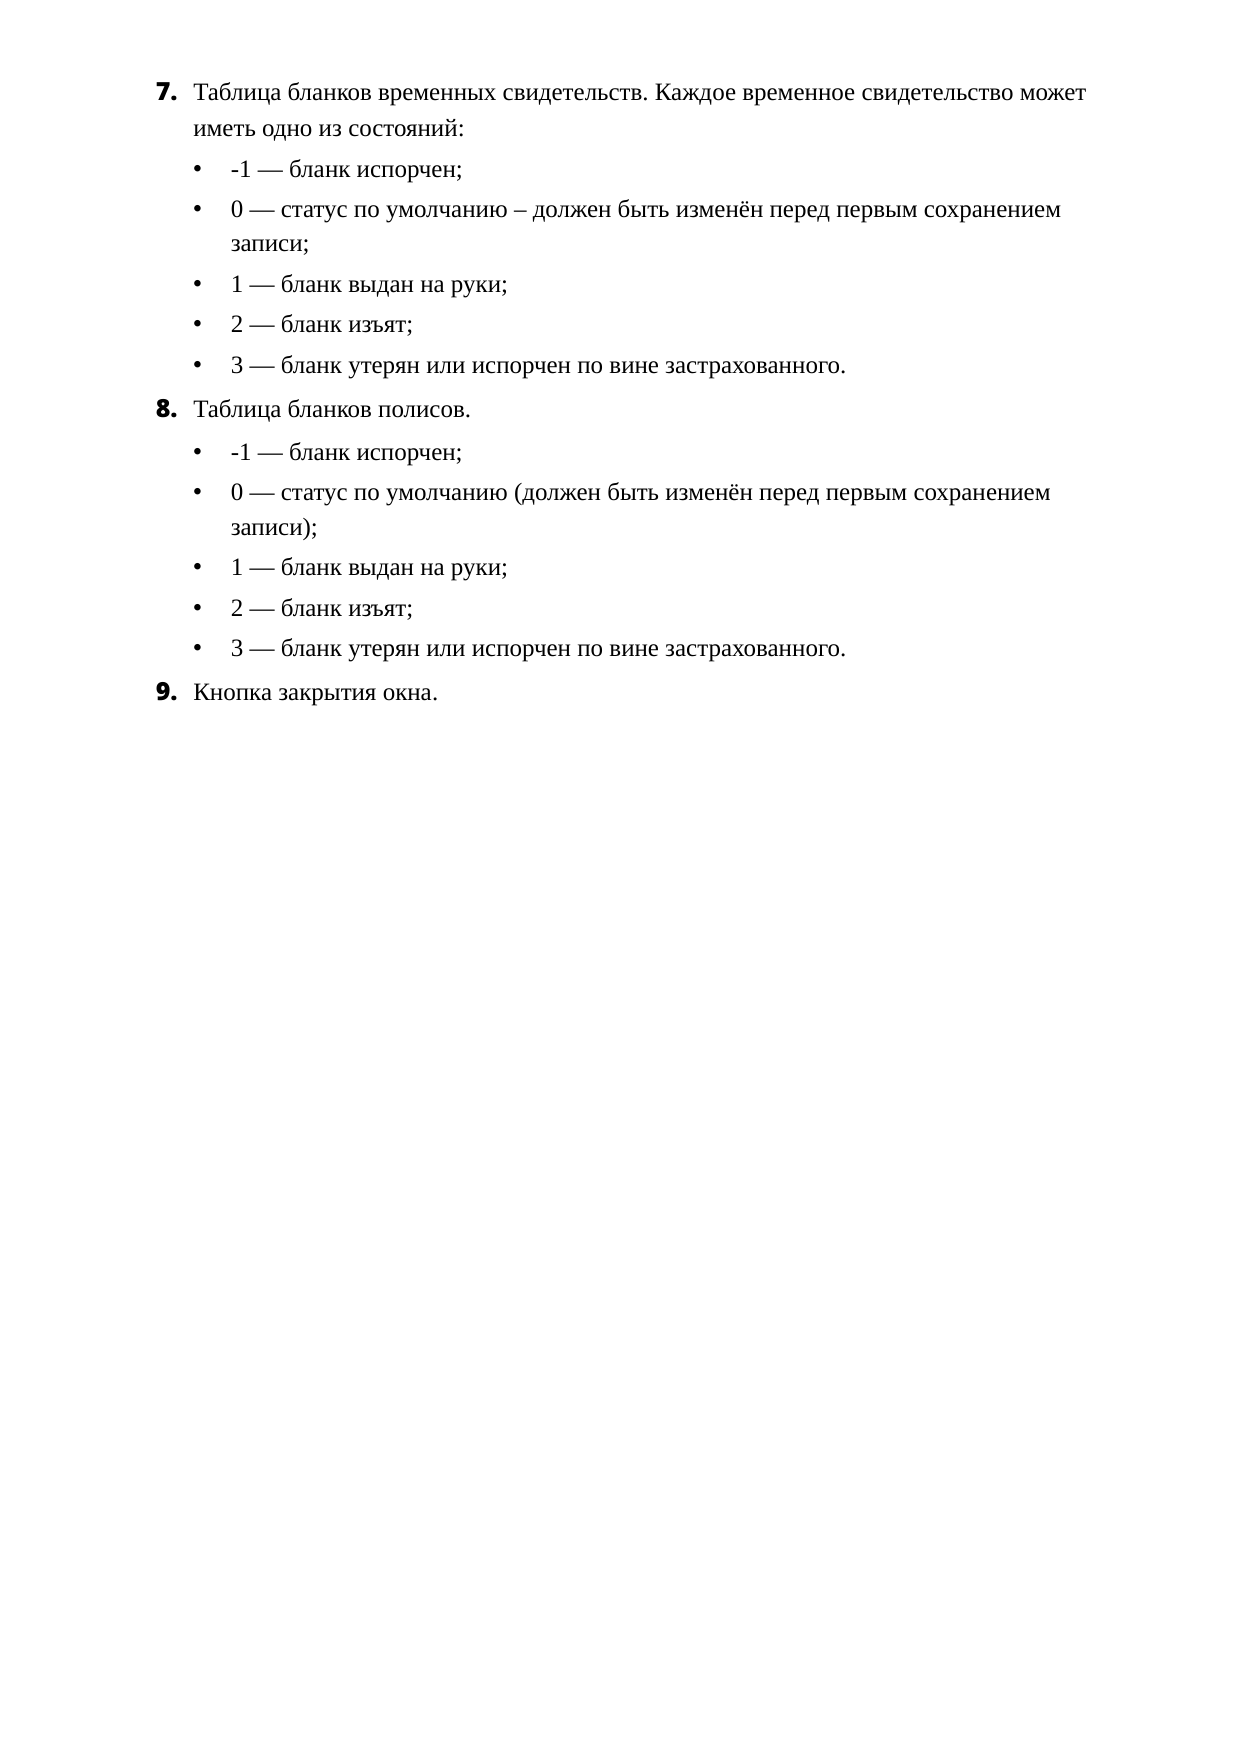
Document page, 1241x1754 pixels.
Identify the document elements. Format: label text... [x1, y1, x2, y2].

list -1 — бланк испорчен; [193, 437, 1122, 466]
list 2 — бланк изъят; [193, 593, 1122, 621]
list Кнопка закрытия окна. [156, 673, 1122, 708]
list 0 — статус по умолчанию (должен быть изменён перед первым сохранением записи); [193, 477, 1122, 541]
list 0 — статус по умолчанию – должен быть изменён перед первым сохранением записи; [193, 194, 1122, 257]
list 1 — бланк выдан на руки; [193, 552, 1122, 581]
list 1 — бланк выдан на руки; [193, 269, 1122, 298]
list Таблица бланков полисов. [156, 390, 1122, 424]
list Таблица бланков временных свидетельств. Каждое временное свидетельство может иметь одно из состояний: [156, 73, 1122, 142]
list 3 — бланк утерян или испорчен по вине застрахованного. [193, 633, 1122, 662]
list 3 — бланк утерян или испорчен по вине застрахованного. [193, 350, 1122, 378]
list 2 — бланк изъят; [193, 309, 1122, 338]
list -1 — бланк испорчен; [193, 154, 1122, 182]
